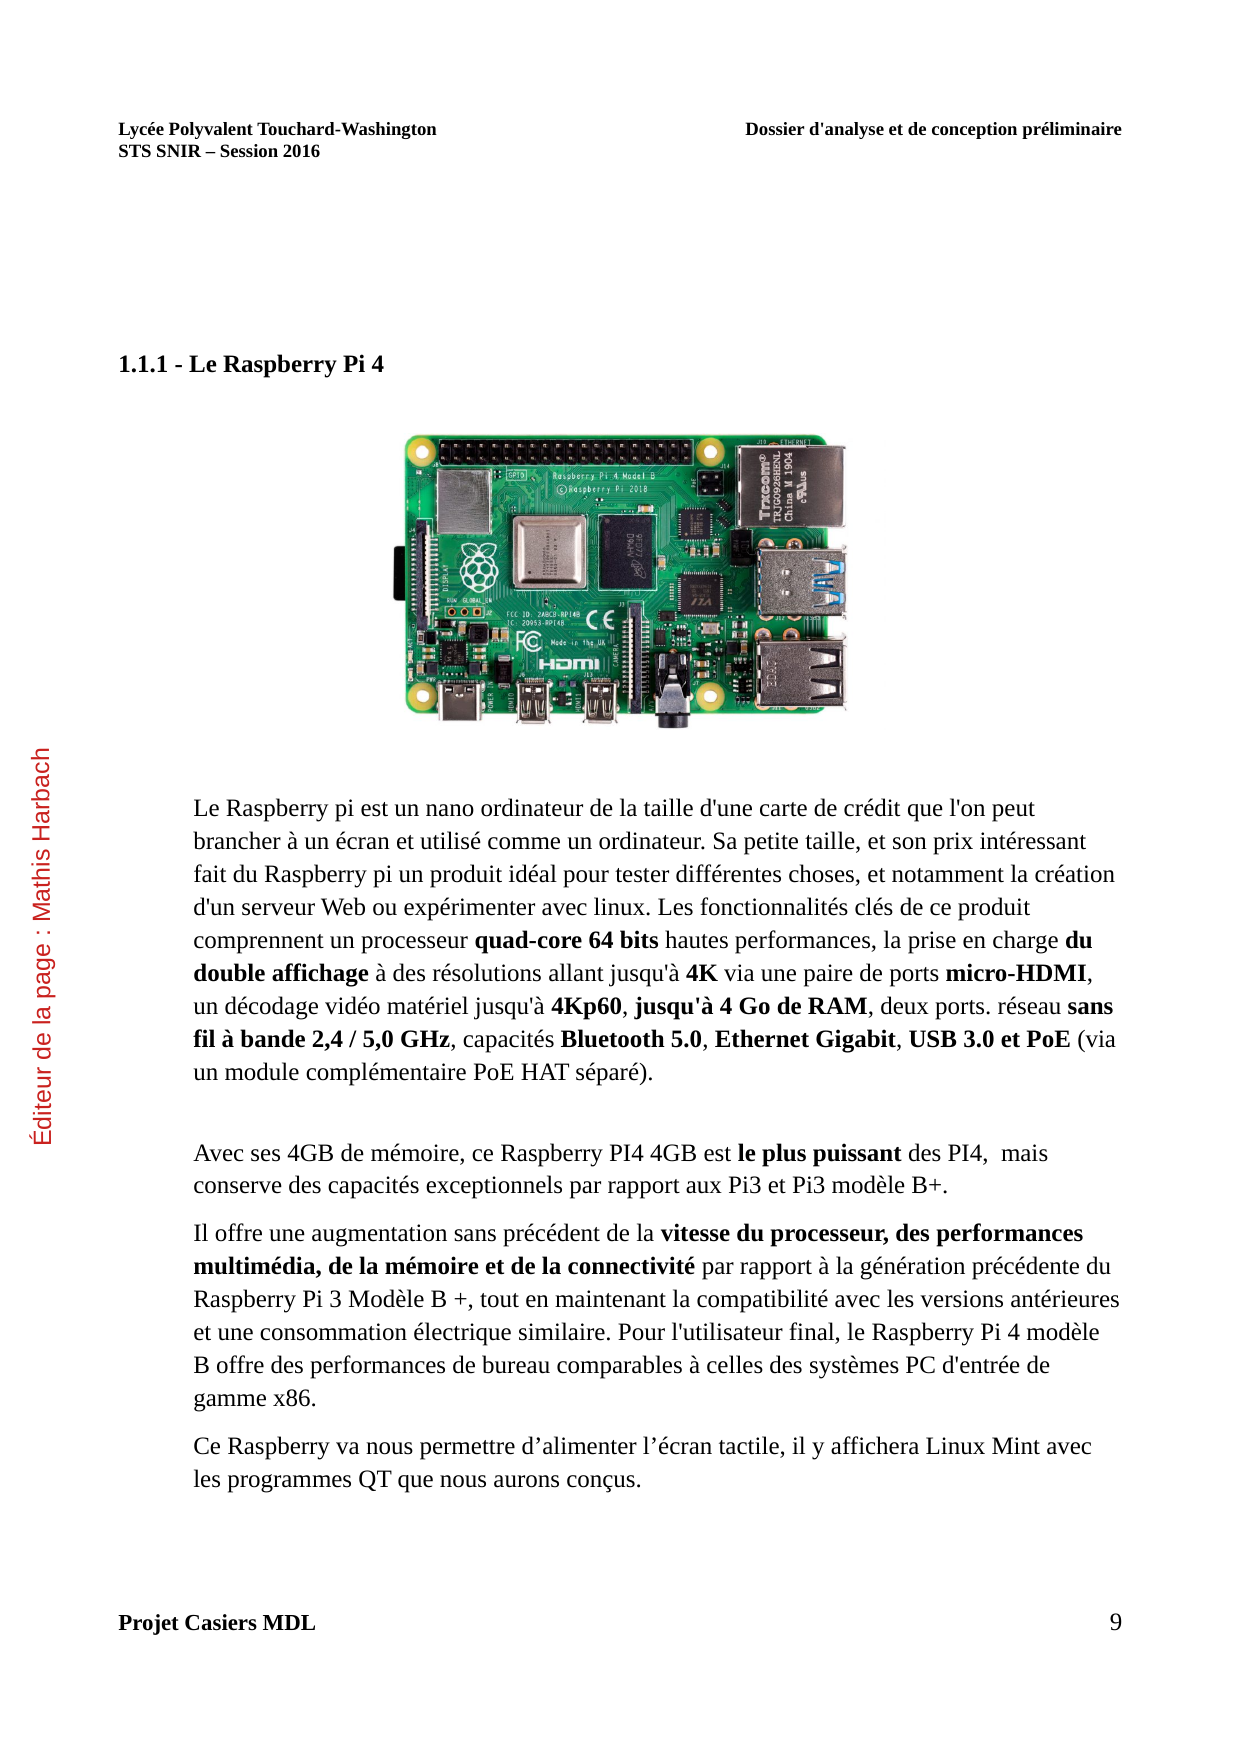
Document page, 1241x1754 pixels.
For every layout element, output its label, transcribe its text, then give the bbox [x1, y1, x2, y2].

text Avec ses 4GB de mémoire, ce Raspberry PI4 4GB est le plus puissant des PI4, mais conserve des capacités exceptionnels par rapport aux Pi3 et Pi3 modèle B+. [118, 1104, 1122, 1199]
picture [359, 433, 886, 730]
text Ce Raspberry va nous permettre d’alimenter l’écran tactile, il y affichera Linux Mint avec les programmes QT que nous aurons conçus. [118, 1431, 1122, 1493]
text Il offre une augmentation sans précédent de la vitesse du processeur, des performances multimédia, de la mémoire et de la connectivité par rapport à la génération précédente du Raspberry Pi 3 Modèle B +, tout en maintenant la compatibilité avec les versions antérieures et une consommation électrique similaire. Pour l'utilisateur final, le Raspberry Pi 4 modèle B offre des performances de bureau comparables à celles des systèmes PC d'entrée de gamme x86. [118, 1218, 1122, 1412]
subtitle 1.1.1 - Le Raspberry Pi 4 [118, 349, 1122, 378]
text Le Raspberry pi est un nano ordinateur de la taille d'une carte de crédit que l'on peut brancher à un écran et utilisé comme un ordinateur. Sa petite taille, et son prix intéressant fait du Raspberry pi un produit idéal pour tester différentes choses, et notamment la création d'un serveur Web ou expérimenter avec linux. Les fonctionnalités clés de ce produit comprennent un processeur quad-core 64 bits hautes performances, la prise en charge du double affichage à des résolutions allant jusqu'à 4K via une paire de ports micro-HDMI, un décodage vidéo matériel jusqu'à 4Kp60, jusqu'à 4 Go de RAM, deux ports. réseau sans fil à bande 2,4 / 5,0 GHz, capacités Bluetooth 5.0, Ethernet Gigabit, USB 3.0 et PoE (via un module complémentaire PoE HAT séparé). [118, 793, 1122, 1086]
